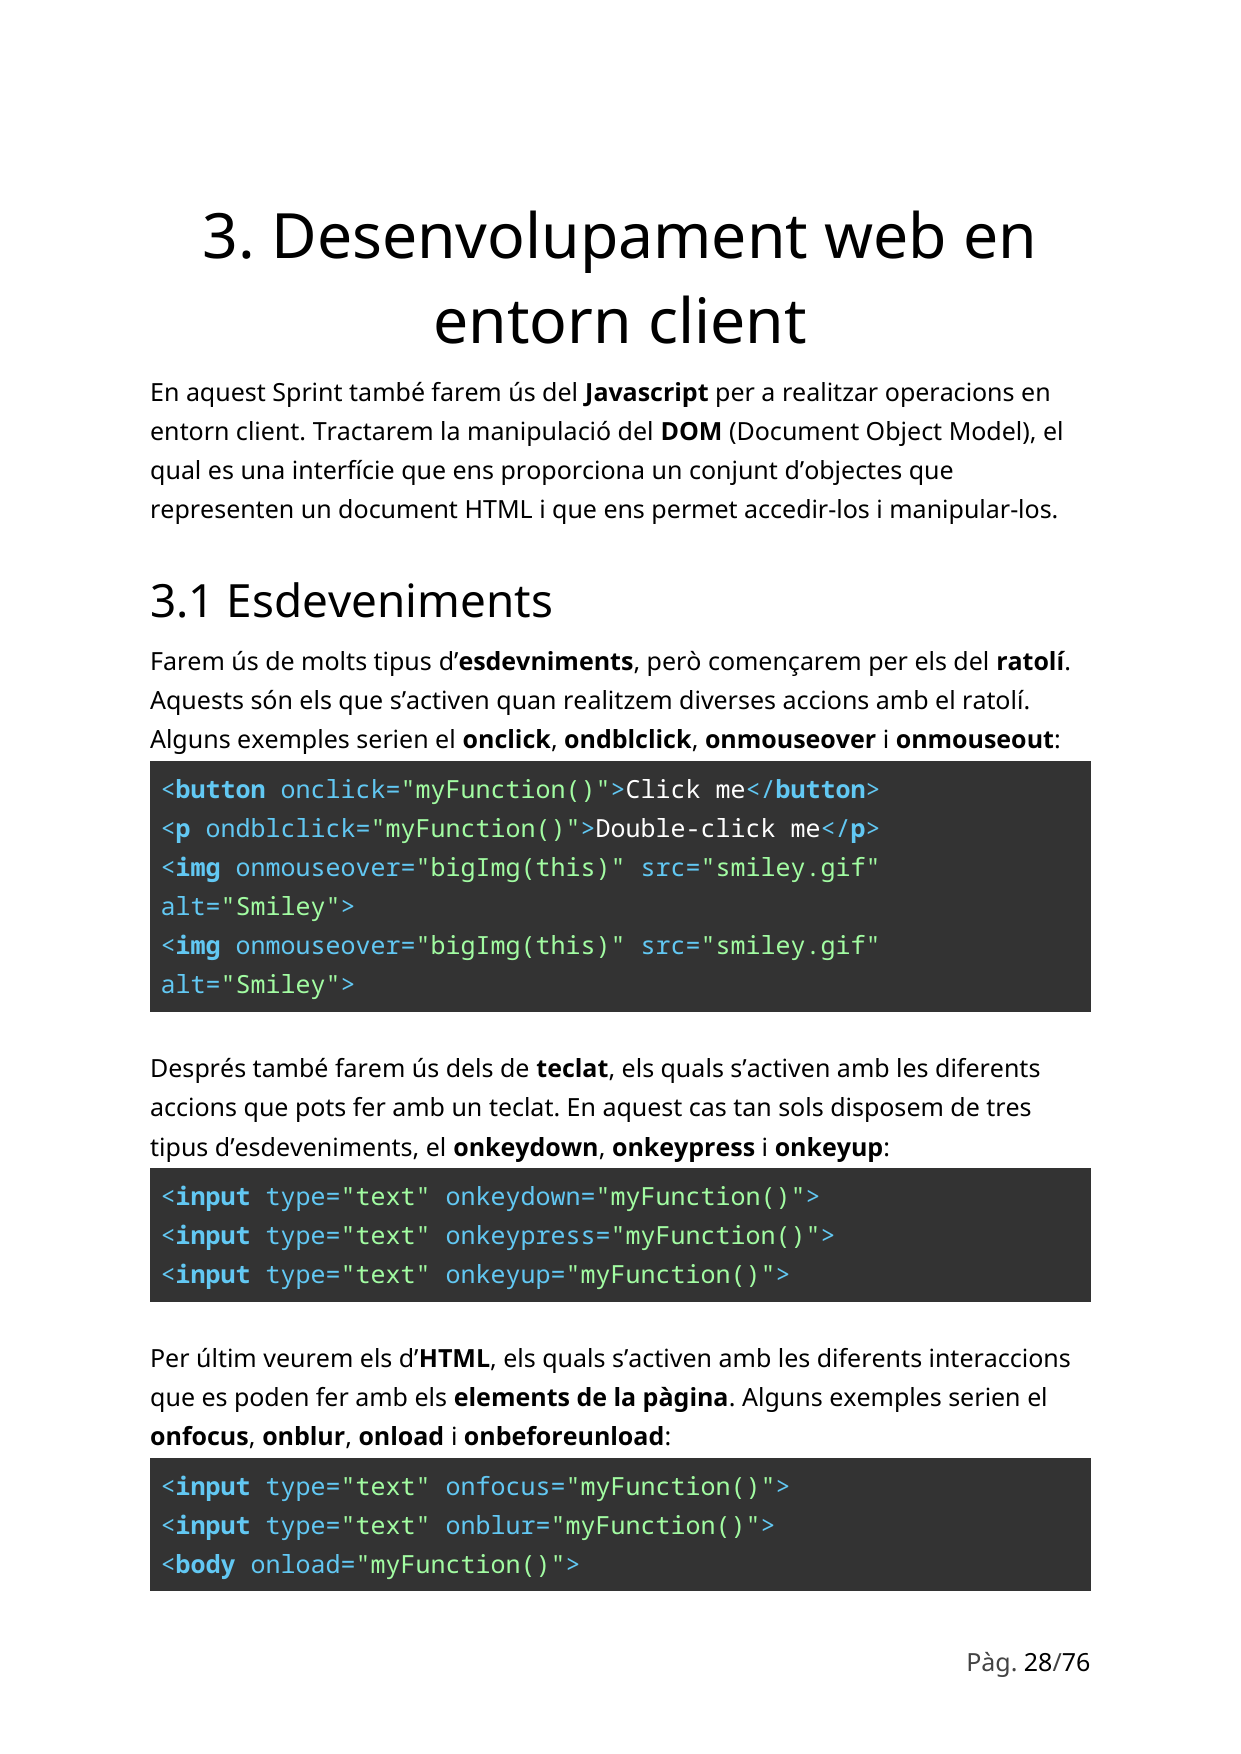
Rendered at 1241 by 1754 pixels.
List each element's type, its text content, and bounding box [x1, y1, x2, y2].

text Farem ús de molts tipus d’esdevniments, però començarem per els del ratolí. Aquests són els que s’activen quan realitzem diverses accions amb el ratolí. Alguns exemples serien el onclick, ondblclick, onmouseover i onmouseout: [150, 643, 1090, 756]
table_header <input type="text" onfocus="myFunction()"> <input type="text" onblur="myFunction()"> <body onload="myFunction()"> [150, 1458, 1091, 1591]
text En aquest Sprint també farem ús del Javascript per a realitzar operacions en entorn client. Tractarem la manipulació del DOM (Document Object Model), el qual es una interfície que ens proporciona un conjunt d’objectes que representen un document HTML i que ens permet accedir-los i manipular-los. [150, 374, 1090, 526]
table_header <input type="text" onkeydown="myFunction()"> <input type="text" onkeypress="myFunction()"> <input type="text" onkeyup="myFunction()"> [150, 1168, 1091, 1302]
table_header <button onclick="myFunction()">Click me</button> <p ondblclick="myFunction()">Double-click me</p> <img onmouseover="bigImg(this)" src="smiley.gif" alt="Smiley"> <img onmouseover="bigImg(this)" src="smiley.gif" alt="Smiley"> [150, 761, 1091, 1012]
subtitle 3. Desenvolupament web en entorn client [150, 192, 1090, 362]
subtitle 3.1 Esdeveniments [150, 568, 1090, 631]
text Per últim veurem els d’HTML, els quals s’activen amb les diferents interaccions que es poden fer amb els elements de la pàgina. Alguns exemples serien el onfocus, onblur, onload i onbeforeunload: [150, 1341, 1090, 1453]
text Després també farem ús dels de teclat, els quals s’activen amb les diferents accions que pots fer amb un teclat. En aquest cas tan sols disposem de tres tipus d’esdeveniments, el onkeydown, onkeypress i onkeyup: [150, 1051, 1090, 1163]
